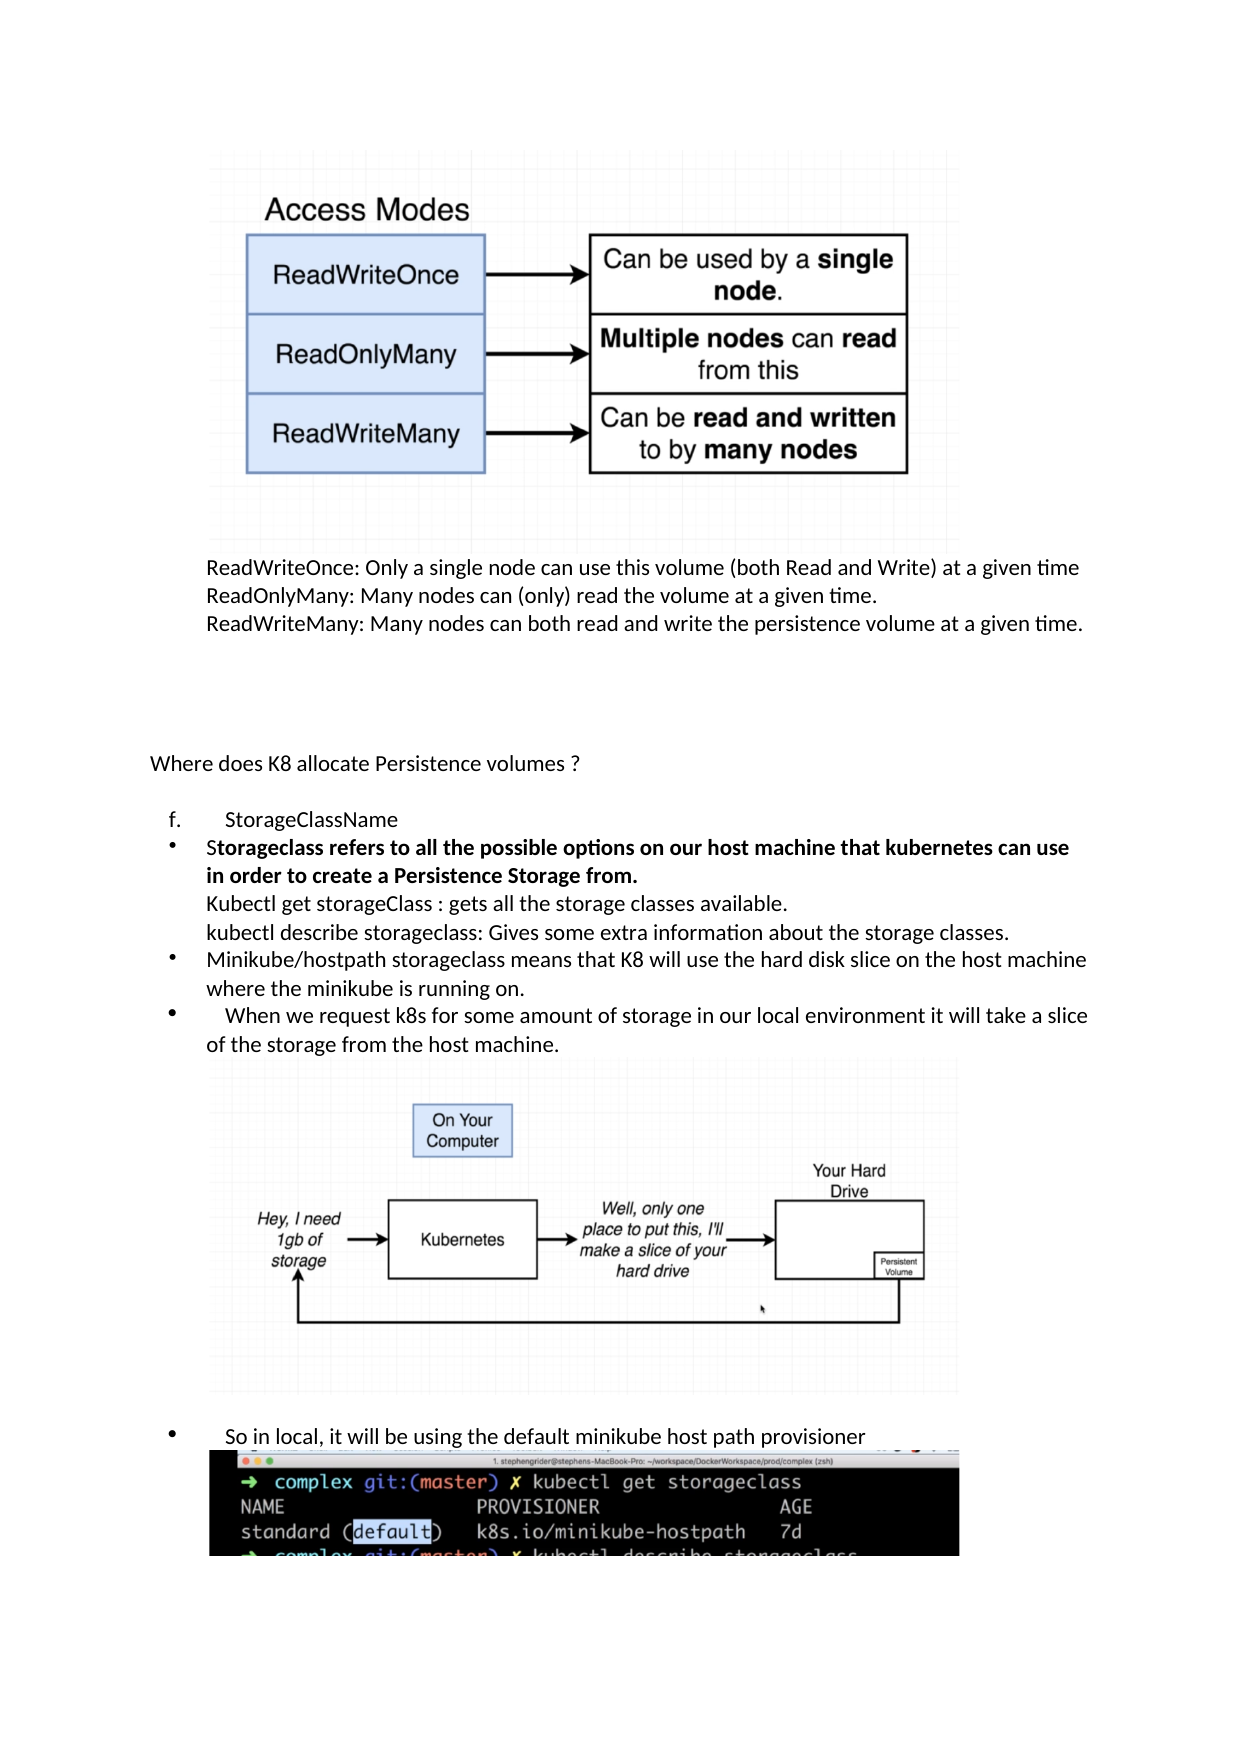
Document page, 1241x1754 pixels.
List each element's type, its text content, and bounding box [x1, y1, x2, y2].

list When we request k8s for some amount of storage in our local environment it will take a slice of the storage from the host machine. [169, 1002, 1090, 1058]
picture [209, 1057, 960, 1395]
list StorageClassName [169, 806, 1090, 833]
list Storageclass refers to all the possible options on our host machine that kubernetes can use in order to create a Persistence Storage from. [169, 833, 1090, 889]
picture [209, 1450, 960, 1556]
list So in local, it will be using the default minikube host path provisioner [169, 1422, 1090, 1451]
text ReadWriteOnce: Only a single node can use this volume (both Read and Write) at a given time [206, 553, 1090, 581]
list Minikube/hostpath storageclass means that K8 will use the hard disk slice on the host machine where the minikube is running on. [169, 946, 1090, 1002]
list Kubectl get storageClass : gets all the storage classes available. [169, 889, 1090, 918]
text ReadOnlyMany: Many nodes can (only) read the volume at a given time. [206, 581, 1090, 609]
text Where does K8 allocate Persistence volumes ? [150, 749, 1090, 777]
picture [209, 150, 960, 554]
list kubectl describe storageclass: Gives some extra information about the storage classes. [169, 918, 1090, 946]
text ReadWriteMany: Many nodes can both read and write the persistence volume at a given time. [206, 609, 1090, 637]
